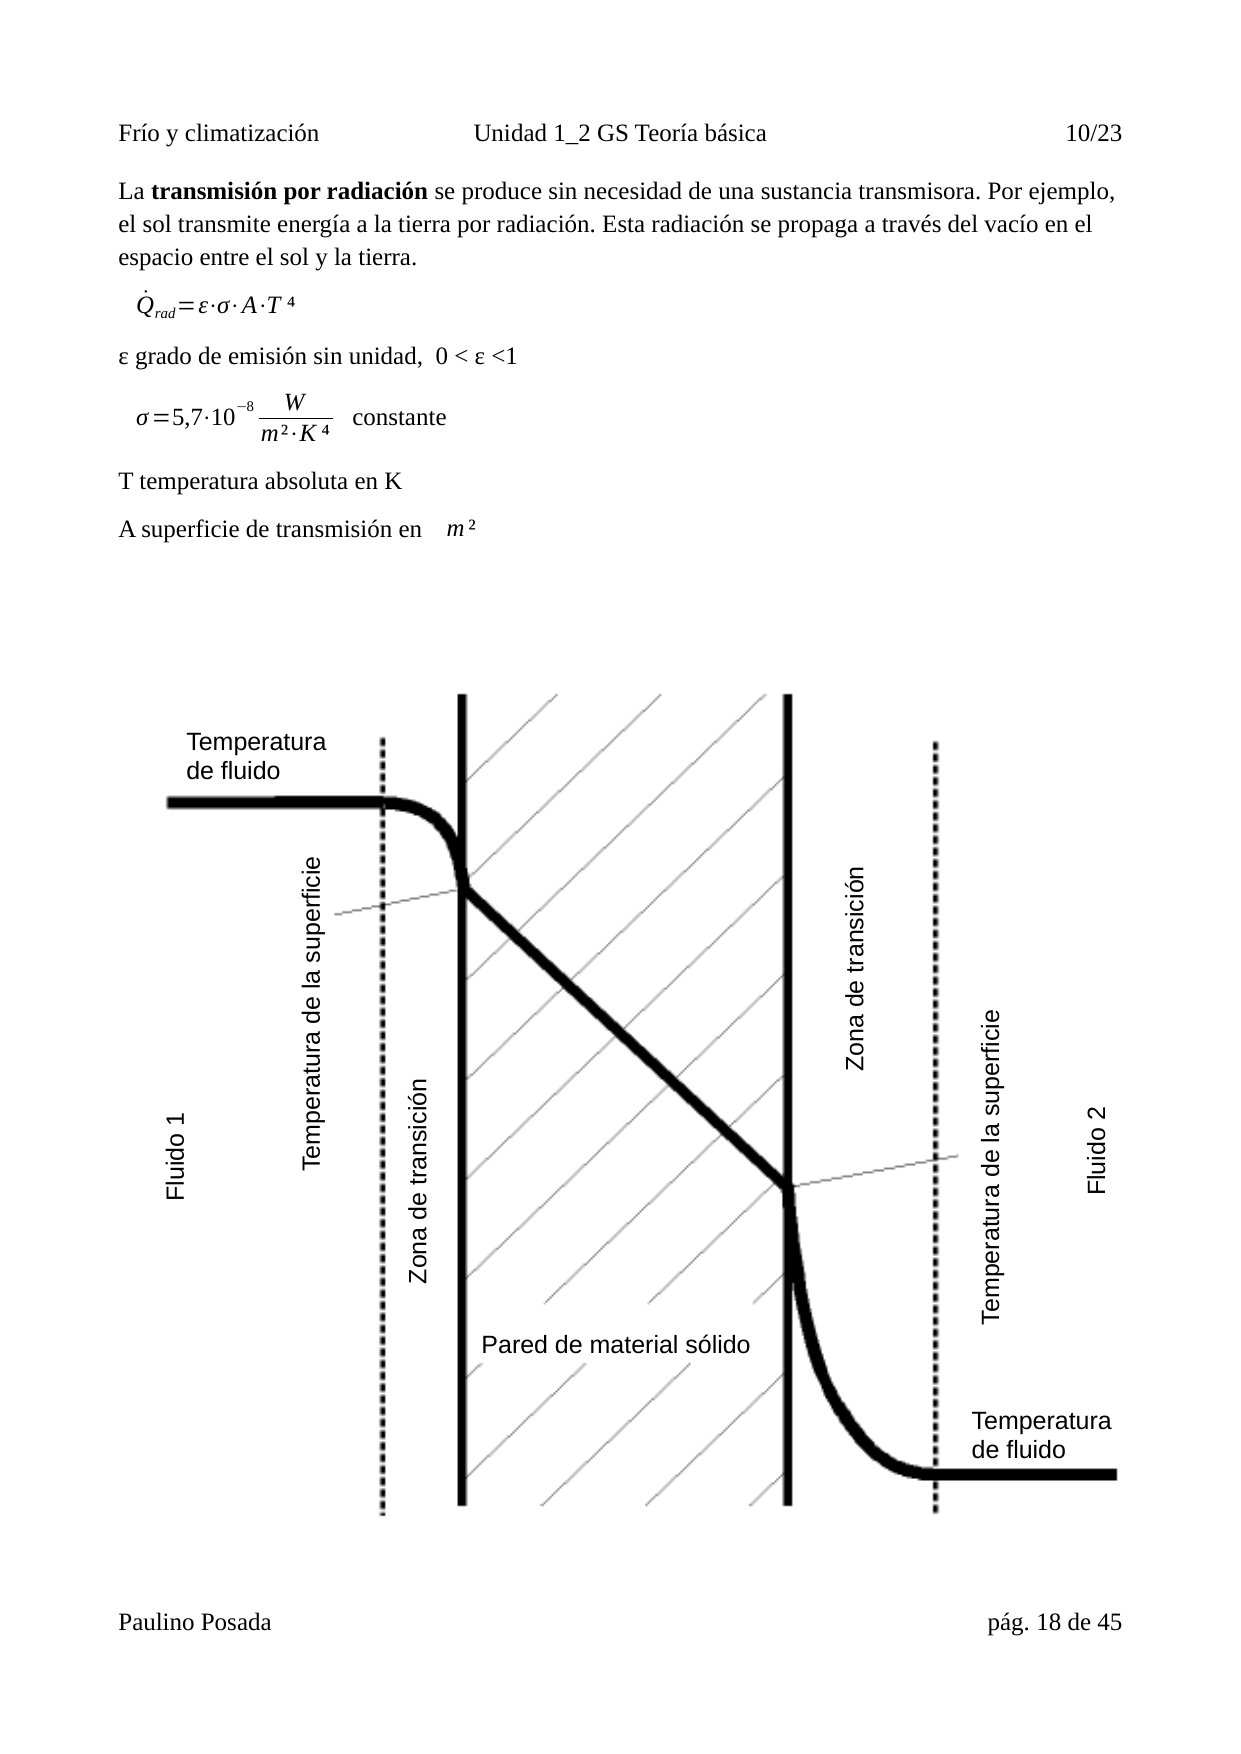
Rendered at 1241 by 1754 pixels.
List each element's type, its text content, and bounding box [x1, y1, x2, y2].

text constante [118, 388, 1122, 447]
text ε grado de emisión sin unidad, 0 < ε <1 [118, 341, 1122, 369]
picture [59, 677, 1182, 1524]
text A superficie de transmisión en [118, 514, 1122, 542]
text La transmisión por radiación se produce sin necesidad de una sustancia transmisora. Por ejemplo, el sol transmite energía a la tierra por radiación. Esta radiación se propaga a través del vacío en el espacio entre el sol y la tierra. [118, 176, 1122, 271]
text T temperatura absoluta en K [118, 466, 1122, 495]
